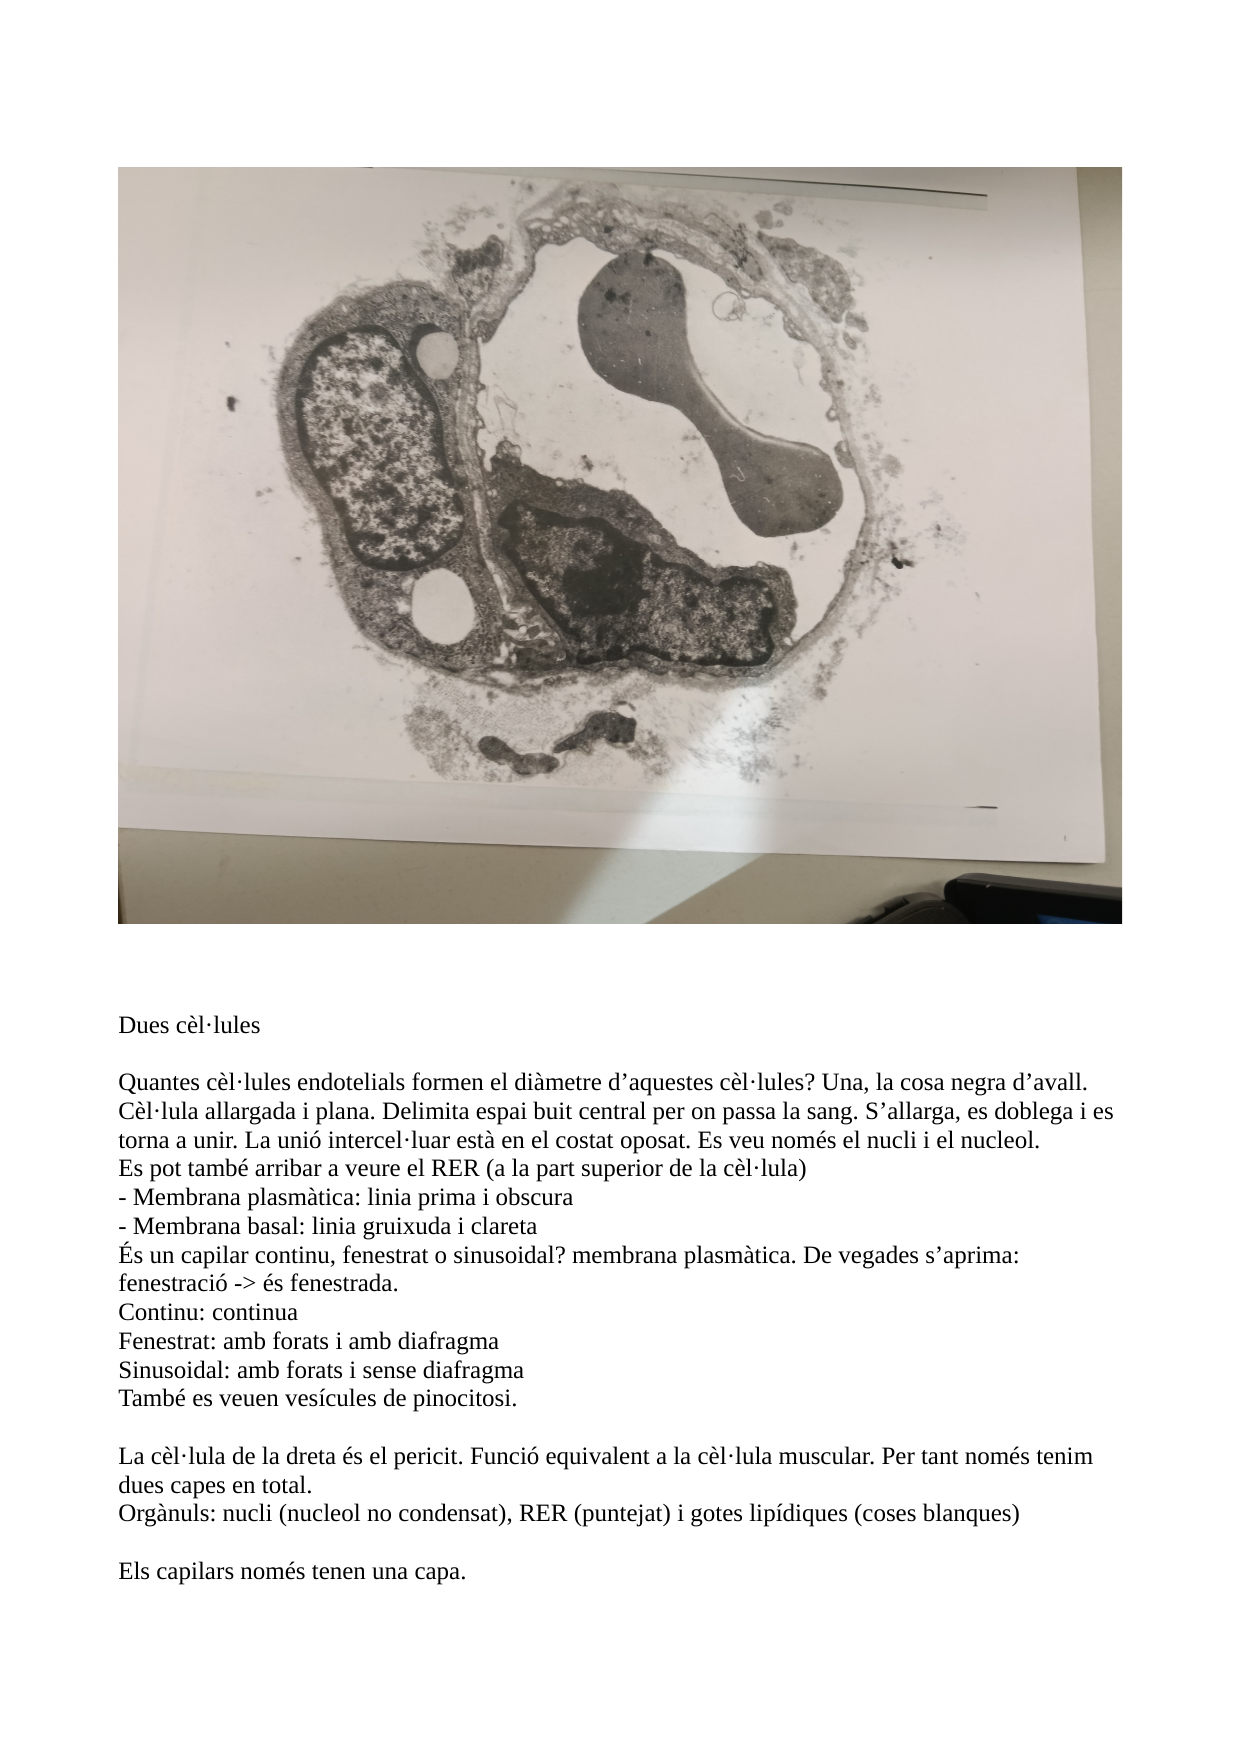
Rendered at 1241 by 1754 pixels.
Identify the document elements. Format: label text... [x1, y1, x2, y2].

text Sinusoidal: amb forats i sense diafragma [118, 1355, 1122, 1383]
text Fenestrat: amb forats i amb diafragma [118, 1326, 1122, 1355]
text - Membrana plasmàtica: linia prima i obscura [118, 1182, 1122, 1211]
text La cèl·lula de la dreta és el pericit. Funció equivalent a la cèl·lula muscular. Per tant només tenim dues capes en total. [118, 1441, 1122, 1498]
text És un capilar continu, fenestrat o sinusoidal? membrana plasmàtica. De vegades s’aprima: fenestració -> és fenestrada. [118, 1240, 1122, 1297]
text Continu: continua [118, 1297, 1122, 1326]
text Es pot també arribar a veure el RER (a la part superior de la cèl·lula) [118, 1153, 1122, 1182]
text També es veuen vesícules de pinocitosi. [118, 1383, 1122, 1412]
text Orgànuls: nucli (nucleol no condensat), RER (puntejat) i gotes lipídiques (coses blanques) [118, 1498, 1122, 1527]
text Els capilars només tenen una capa. [118, 1556, 1122, 1585]
text Quantes cèl·lules endotelials formen el diàmetre d’aquestes cèl·lules? Una, la cosa negra d’avall. Cèl·lula allargada i plana. Delimita espai buit central per on passa la sang. S’allarga, es doblega i es torna a unir. La unió intercel·luar està en el costat oposat. Es veu només el nucli i el nucleol. [118, 1067, 1122, 1153]
text - Membrana basal: linia gruixuda i clareta [118, 1211, 1122, 1240]
text Dues cèl·lules [118, 1010, 1122, 1038]
picture [118, 167, 1123, 924]
